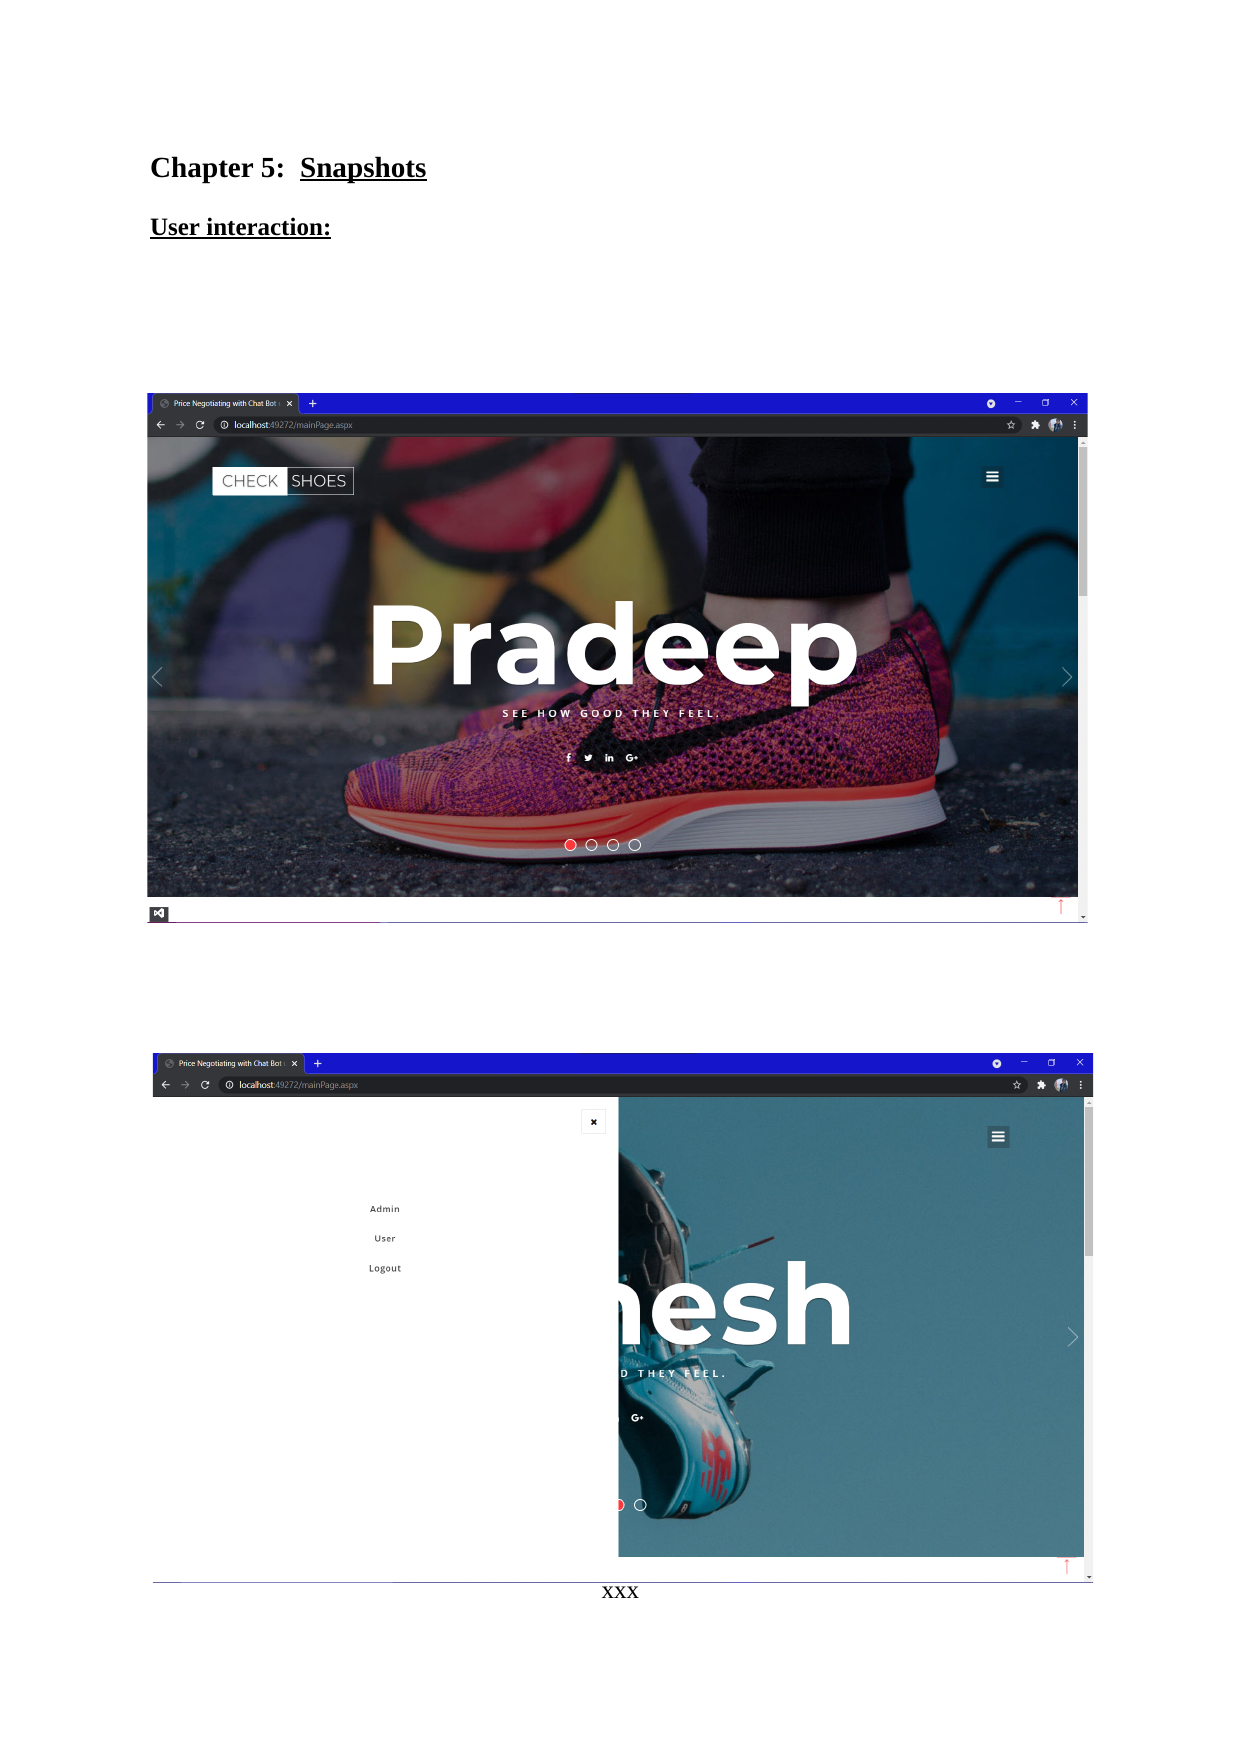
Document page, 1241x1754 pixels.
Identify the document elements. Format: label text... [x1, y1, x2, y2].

text User interaction: [150, 212, 1090, 241]
picture [147, 393, 1088, 923]
text Chapter 5: Snapshots [150, 150, 1090, 183]
picture [152, 1053, 1094, 1583]
